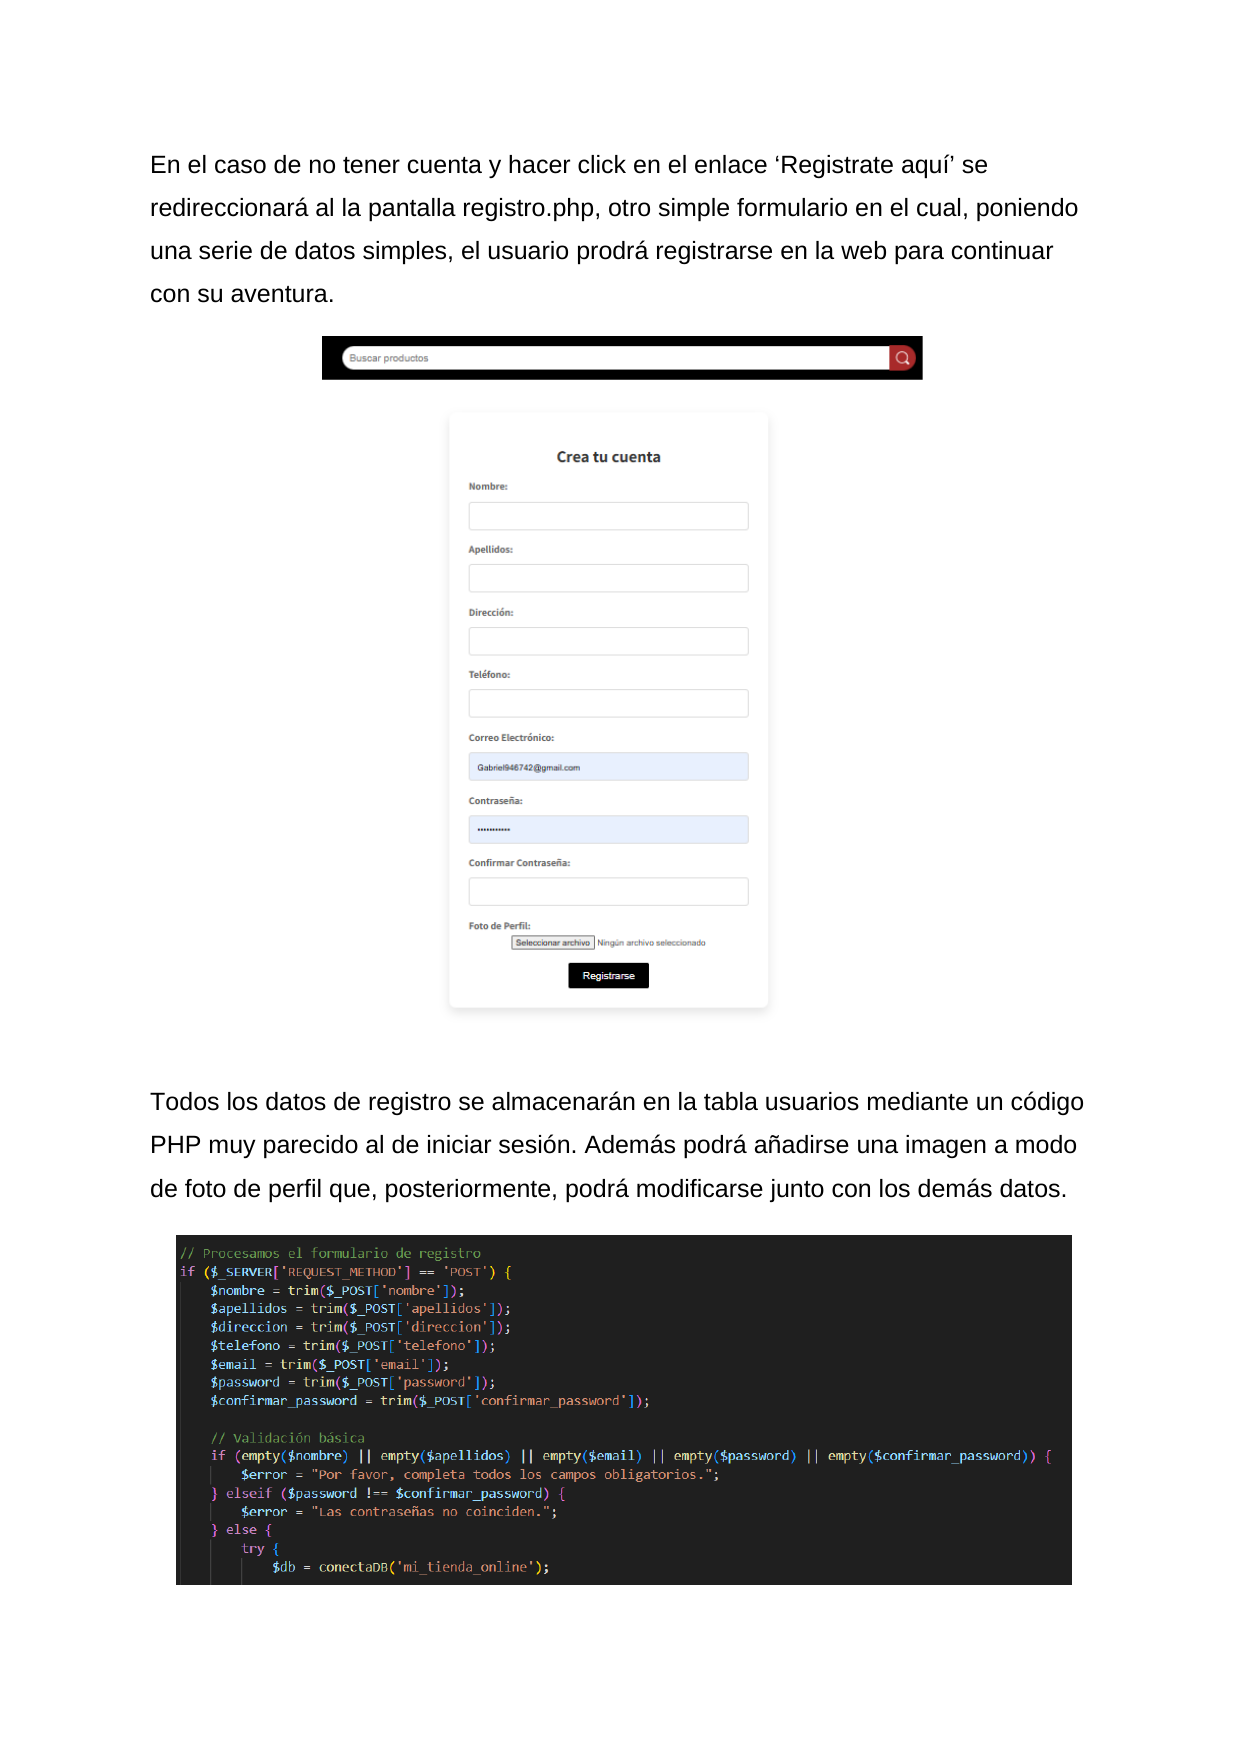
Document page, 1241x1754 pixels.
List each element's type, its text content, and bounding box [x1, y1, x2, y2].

text En el caso de no tener cuenta y hacer click en el enlace ‘Registrate aquí’ se redireccionará al la pantalla registro.php, otro simple formulario en el cual, poniendo una serie de datos simples, el usuario prodrá registrarse en la web para continuar con su aventura. [150, 150, 1090, 308]
text Todos los datos de registro se almacenarán en la tabla usuarios mediante un código PHP muy parecido al de iniciar sesión. Además podrá añadirse una imagen a modo de foto de perfil que, posteriormente, podrá modificarse junto con los demás datos. [150, 1087, 1090, 1202]
picture [176, 1235, 1072, 1585]
picture [322, 336, 923, 1029]
